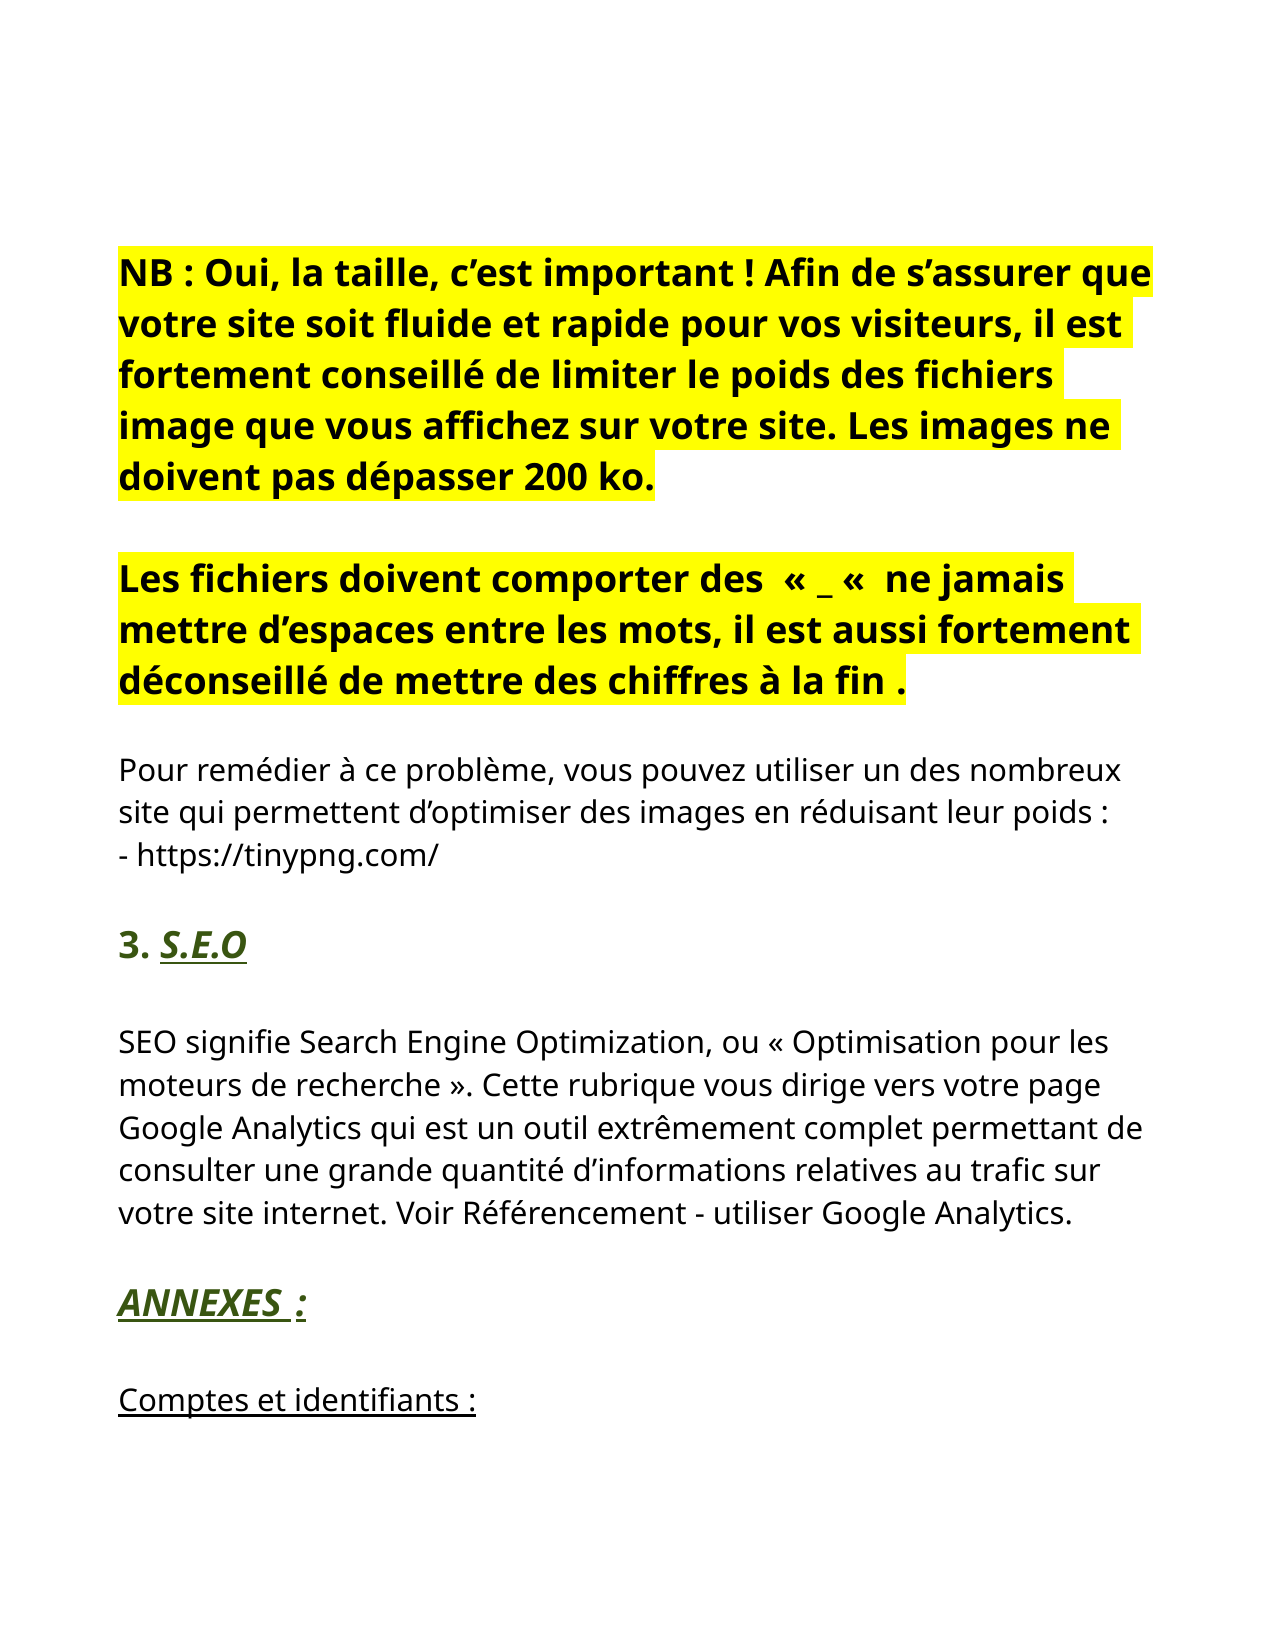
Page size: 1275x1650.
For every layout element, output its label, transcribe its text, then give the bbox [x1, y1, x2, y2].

text Comptes et identifiants : [118, 1378, 1157, 1421]
text 3. S.E.O [118, 918, 1157, 969]
text NB : Oui, la taille, c’est important ! Afin de s’assurer que votre site soit fluide et rapide pour vos visiteurs, il est fortement conseillé de limiter le poids des fichiers image que vous affichez sur votre site. Les images ne doivent pas dépasser 200 ko. [118, 246, 1157, 501]
text Pour remédier à ce problème, vous pouvez utiliser un des nombreux site qui permettent d’optimiser des images en réduisant leur poids : [118, 748, 1157, 833]
text Les fichiers doivent comporter des « _ « ne jamais mettre d’espaces entre les mots, il est aussi fortement déconseillé de mettre des chiffres à la fin . [118, 552, 1157, 705]
text - https://tinypng.com/ [118, 833, 1157, 876]
text ANNEXES : [118, 1276, 1157, 1327]
text SEO signifie Search Engine Optimization, ou « Optimisation pour les moteurs de recherche ». Cette rubrique vous dirige vers votre page Google Analytics qui est un outil extrêmement complet permettant de consulter une grande quantité d’informations relatives au trafic sur votre site internet. Voir Référencement - utiliser Google Analytics. [118, 1020, 1157, 1233]
